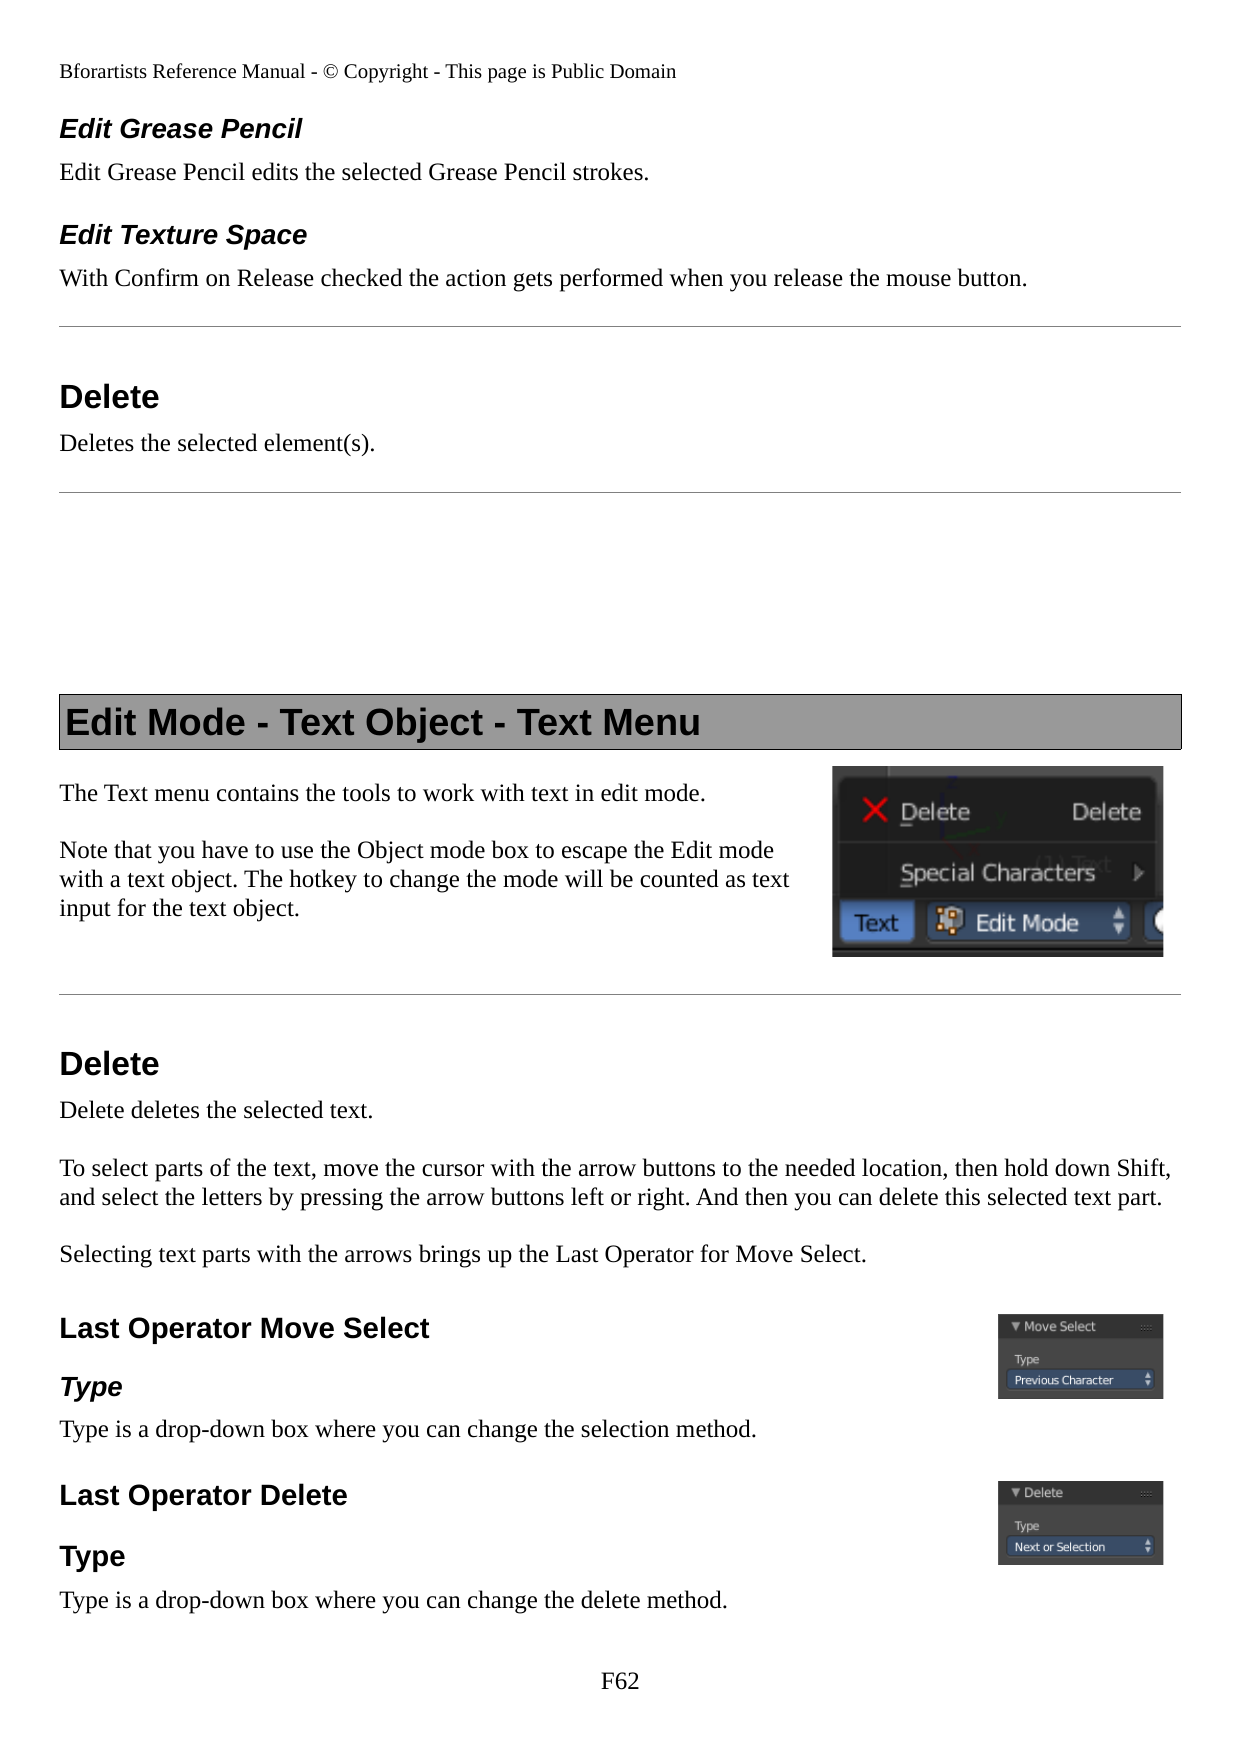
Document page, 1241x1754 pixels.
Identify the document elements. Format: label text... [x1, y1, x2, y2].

picture [832, 766, 1164, 957]
subtitle Edit Texture Space [59, 218, 1181, 250]
subtitle Delete [59, 1044, 1181, 1083]
text The Text menu contains the tools to work with text in edit mode. [59, 778, 832, 807]
text Type is a drop-down box where you can change the delete method. [59, 1585, 1181, 1614]
text Deletes the selected element(s). [59, 428, 1181, 457]
text Delete deletes the selected text. [59, 1095, 1181, 1124]
text To select parts of the text, move the cursor with the arrow buttons to the needed location, then hold down Shift, and select the letters by pressing the arrow buttons left or right. And then you can delete this selected text part. [59, 1153, 1181, 1210]
text Type is a drop-down box where you can change the selection method. [59, 1414, 1181, 1443]
subtitle Last Operator Delete [59, 1478, 1181, 1512]
subtitle Last Operator Move Select [59, 1311, 1181, 1345]
subtitle Type [59, 1370, 1181, 1402]
table_header Edit Mode - Text Object - Text Menu [60, 695, 1181, 749]
subtitle Edit Grease Pencil [59, 113, 1181, 144]
text Edit Grease Pencil edits the selected Grease Pencil strokes. [59, 157, 1181, 186]
text Selecting text parts with the arrows brings up the Last Operator for Move Select. [59, 1239, 1181, 1268]
picture [998, 1314, 1164, 1399]
picture [998, 1481, 1164, 1565]
subtitle Type [59, 1539, 1181, 1572]
text Note that you have to use the Object mode box to escape the Edit mode with a text object. The hotkey to change the mode will be counted as text input for the text object. [59, 835, 832, 922]
text With Confirm on Release checked the action gets performed when you release the mouse button. [59, 263, 1181, 292]
subtitle Delete [59, 377, 1181, 416]
